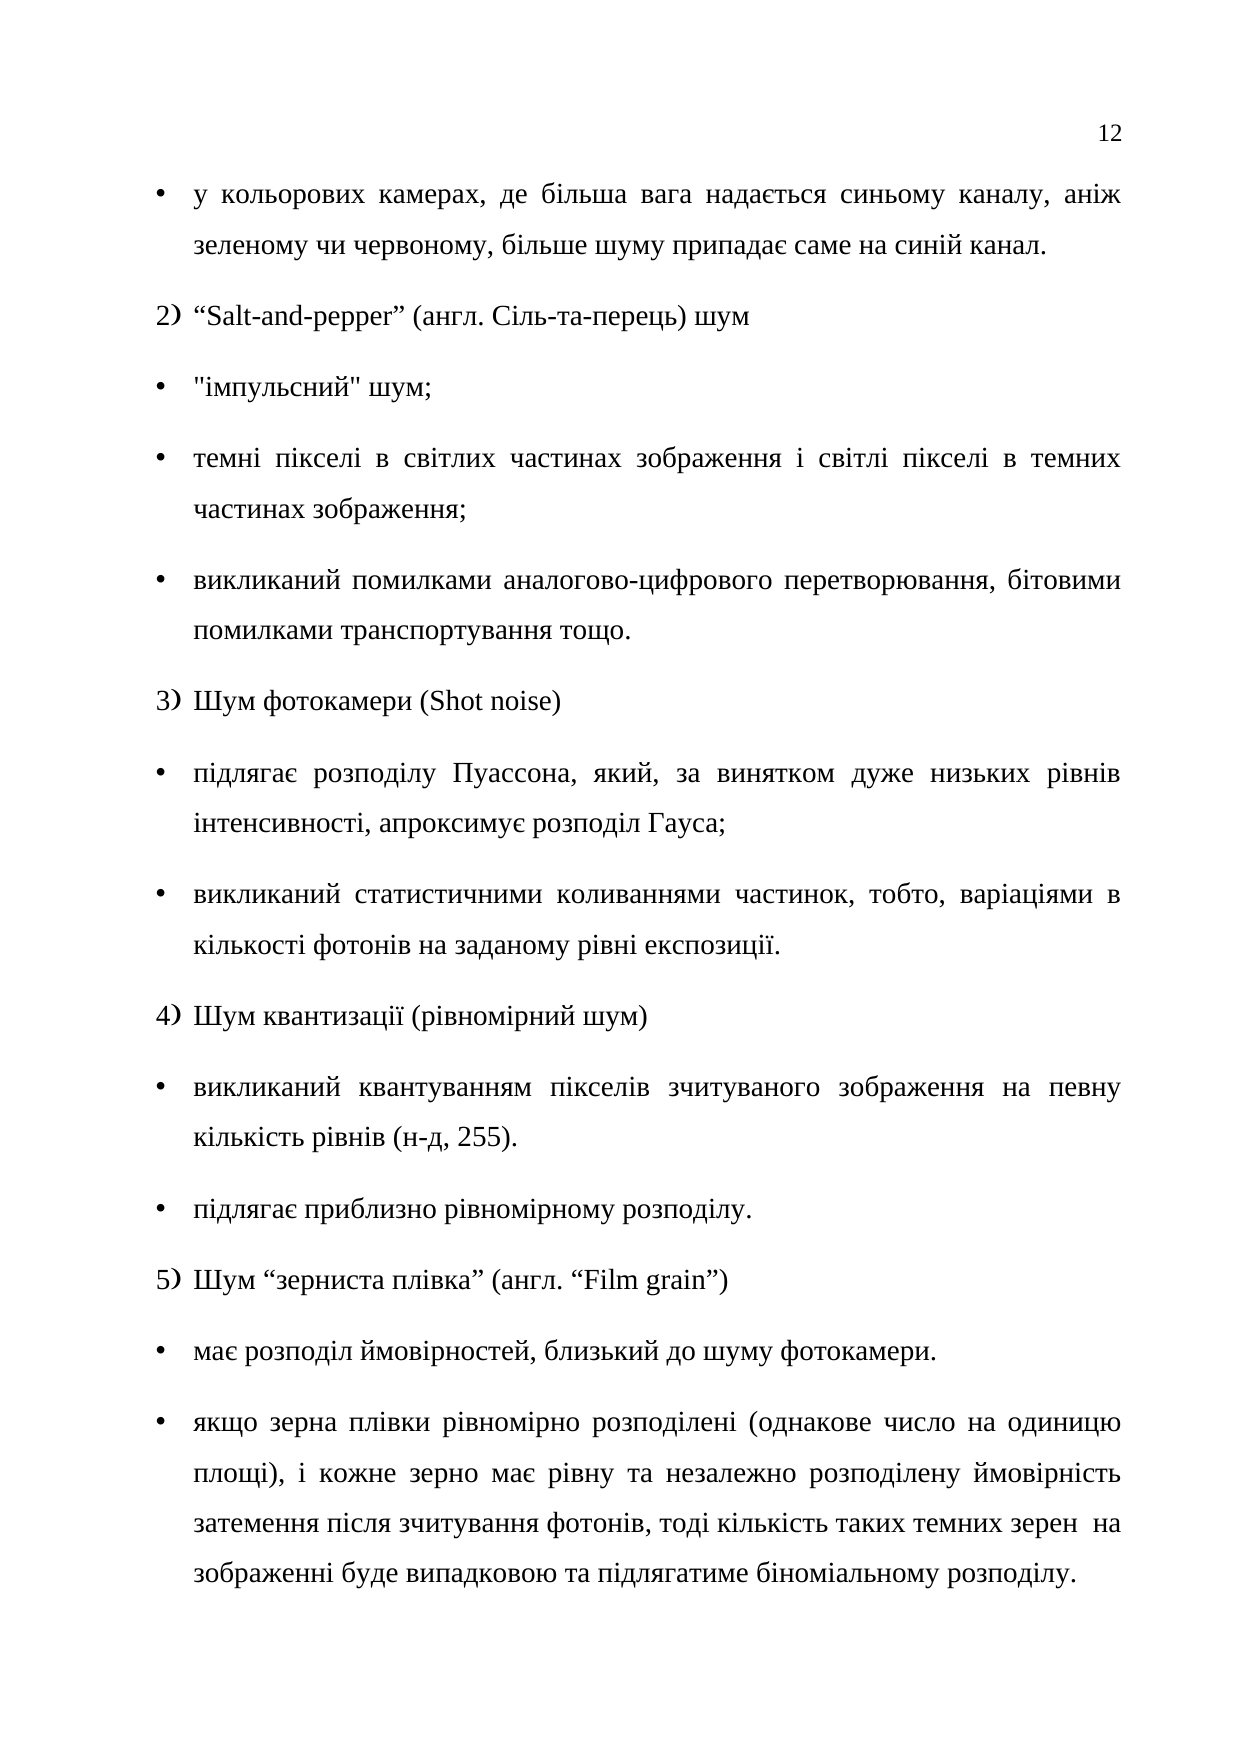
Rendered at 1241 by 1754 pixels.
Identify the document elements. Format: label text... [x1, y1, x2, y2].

list підлягає розподілу Пуассона, який, за винятком дуже низьких рівнів інтенсивності, апроксимує розподіл Гауса; [156, 755, 1122, 839]
list “Salt-and-pepper” (англ. Сіль-та-перець) шум [156, 298, 1122, 332]
list темні пікселі в світлих частинах зображення і світлі пікселі в темних частинах зображення; [156, 440, 1122, 524]
list "імпульсний" шум; [156, 369, 1122, 403]
list якщо зерна плівки рівномірно розподілені (однакове число на одиницю площі), і кожне зерно має рівну та незалежно розподілену ймовірність затемення після зчитування фотонів, тоді кількість таких темних зерен на зображенні буде випадковою та підлягатиме біноміальному розподілу. [156, 1404, 1122, 1589]
list викликаний статистичними коливаннями частинок, тобто, варіаціями в кількості фотонів на заданому рівні експозиції. [156, 876, 1122, 960]
list Шум фотокамери (Shot noise) [156, 683, 1122, 717]
list викликаний квантуванням пікселів зчитуваного зображення на певну кількість рівнів (н-д, 255). [156, 1069, 1122, 1153]
list має розподіл ймовірностей, близький до шуму фотокамери. [156, 1333, 1122, 1367]
list підлягає приблизно рівномірному розподілу. [156, 1191, 1122, 1224]
list викликаний помилками аналогово-цифрового перетворювання, бітовими помилками транспортування тощо. [156, 562, 1122, 646]
list у кольорових камерах, де більша вага надається синьому каналу, аніж зеленому чи червоному, більше шуму припадає саме на синій канал. [156, 176, 1122, 260]
list Шум квантизації (рівномірний шум) [156, 998, 1122, 1032]
list Шум “зерниста плівка” (англ. “Film grain”) [156, 1262, 1122, 1296]
